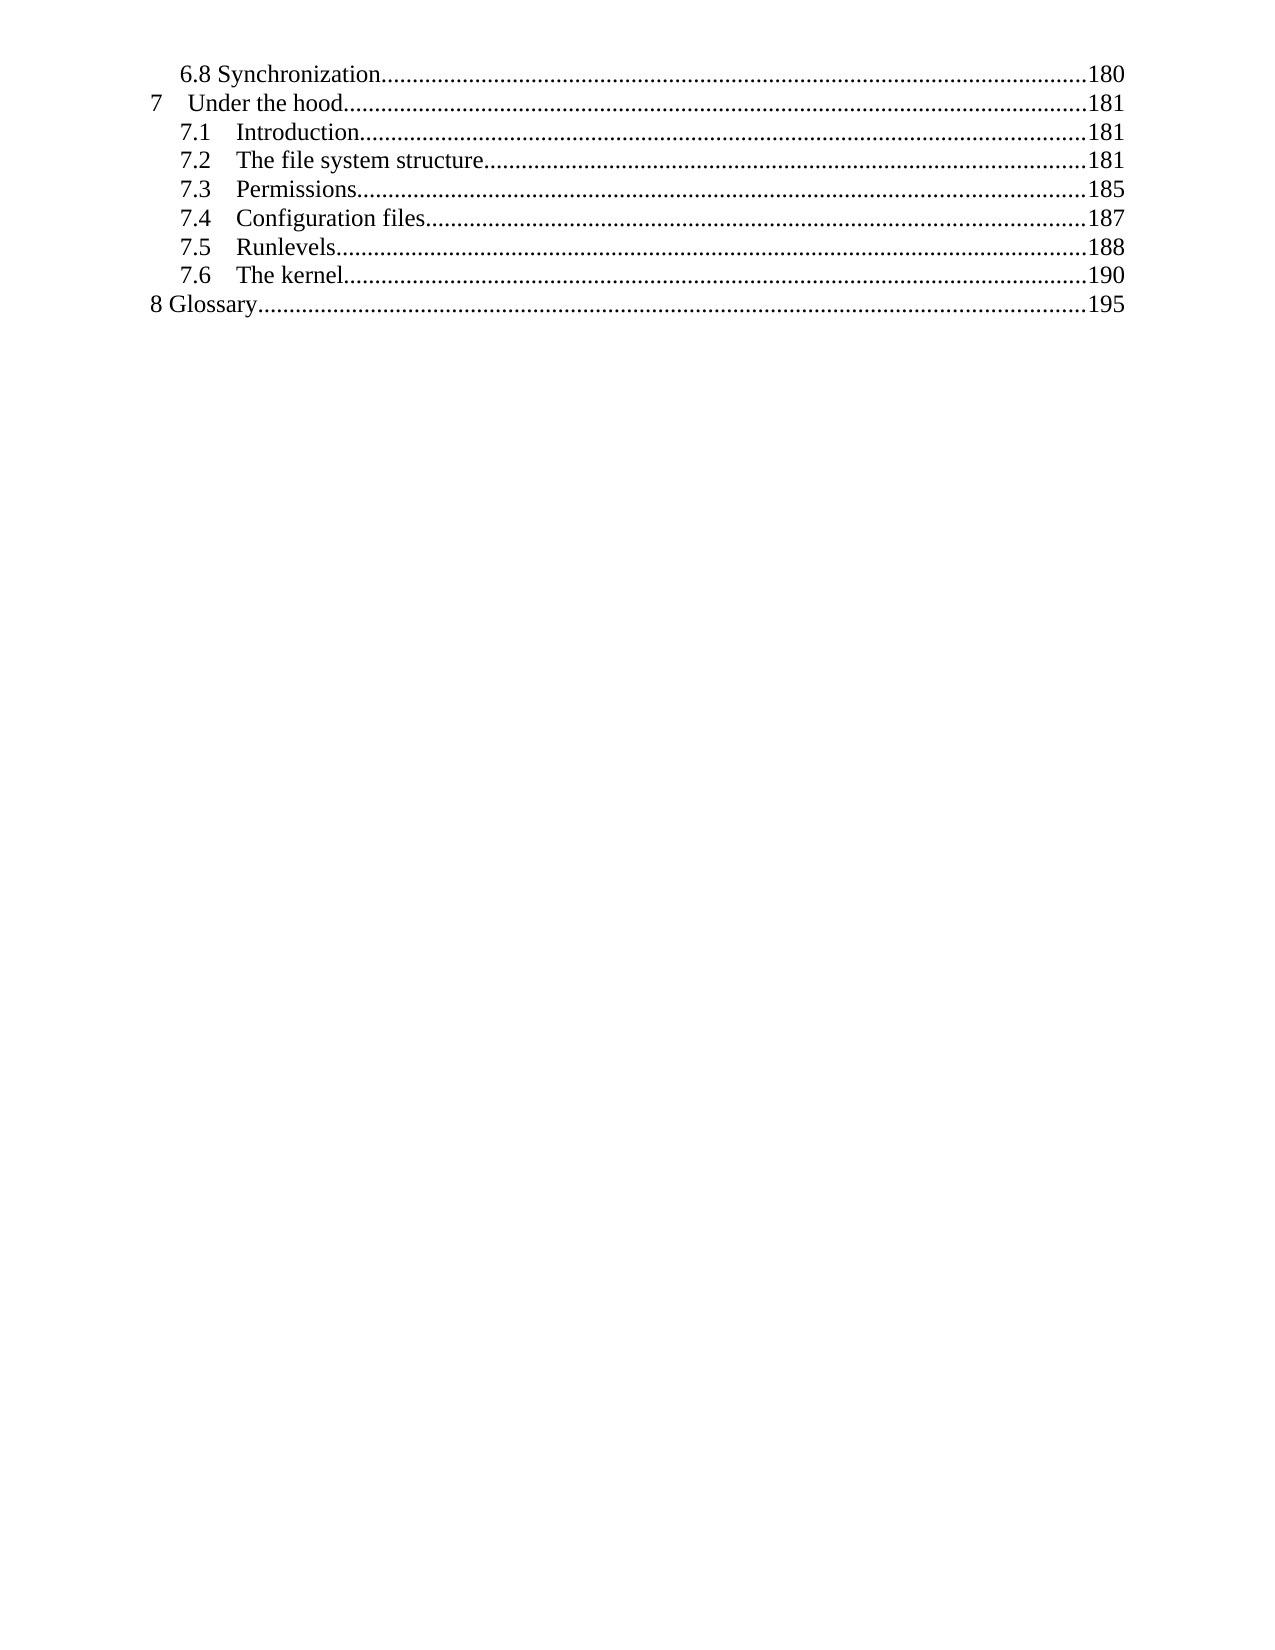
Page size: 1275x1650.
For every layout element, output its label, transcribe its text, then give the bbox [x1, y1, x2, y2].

text 7.5 Runlevels 188 [179, 232, 1125, 260]
text 7.1 Introduction 181 [179, 117, 1125, 145]
text 7.2 The file system structure 181 [179, 145, 1125, 174]
text 6.8 Synchronization 180 [179, 59, 1125, 88]
text 7.3 Permissions 185 [179, 174, 1125, 203]
text 7.4 Configuration files 187 [179, 203, 1125, 232]
text 7.6 The kernel 190 [179, 260, 1125, 289]
